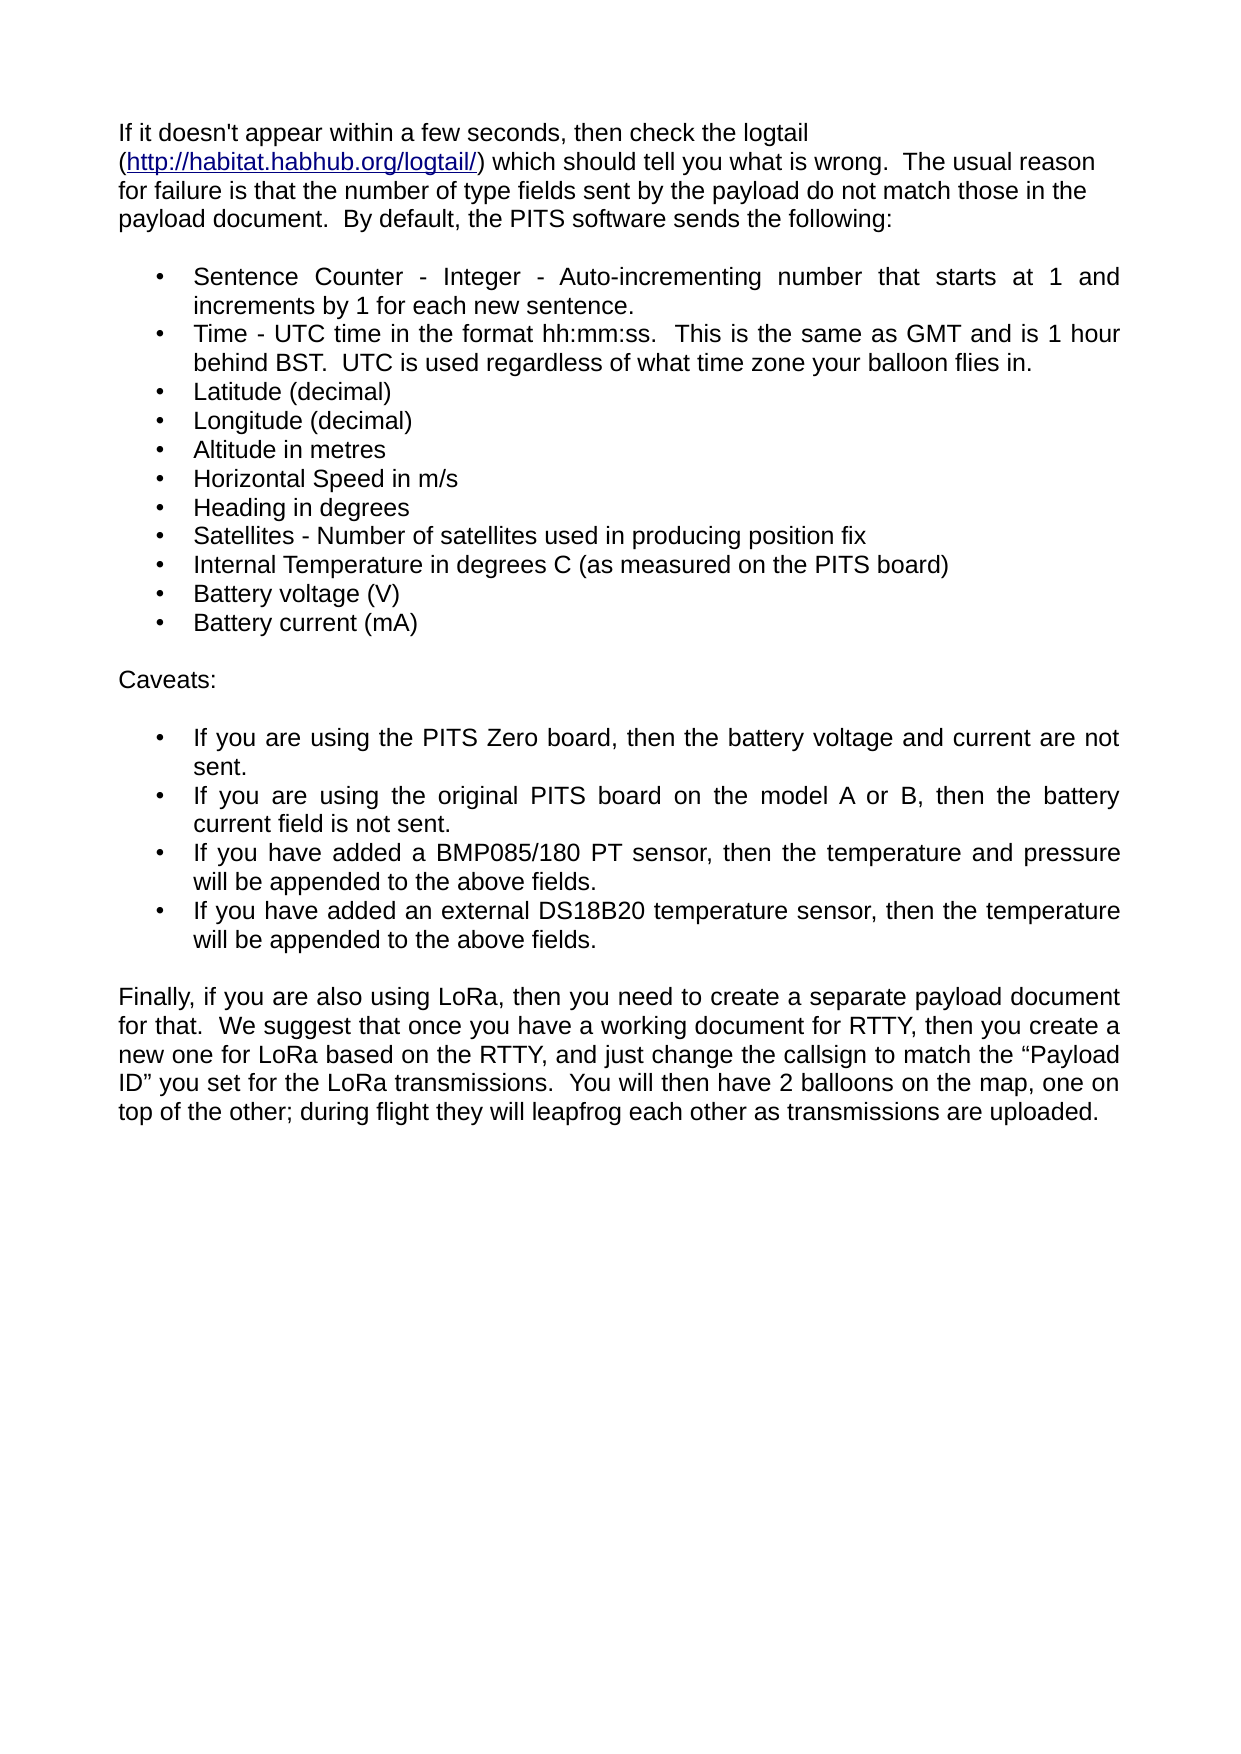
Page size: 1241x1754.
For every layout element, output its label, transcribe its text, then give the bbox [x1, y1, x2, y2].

text If it doesn't appear within a few seconds, then check the logtail (http://habitat.habhub.org/logtail/) which should tell you what is wrong. The usual reason for failure is that the number of type fields sent by the payload do not match those in the payload document. By default, the PITS software sends the following: [118, 118, 1122, 233]
list Battery voltage (V) [156, 579, 1122, 608]
list If you have added a BMP085/180 PT sensor, then the temperature and pressure will be appended to the above fields. [156, 838, 1122, 896]
text Caveats: [118, 666, 1122, 694]
list Longitude (decimal) [156, 406, 1122, 435]
list If you are using the original PITS board on the model A or B, then the battery current field is not sent. [156, 781, 1122, 838]
list Heading in degrees [156, 492, 1122, 521]
list Altitude in metres [156, 435, 1122, 464]
list Horizontal Speed in m/s [156, 464, 1122, 492]
list Satellites - Number of satellites used in producing position fix [156, 521, 1122, 550]
list Latitude (decimal) [156, 377, 1122, 406]
list Battery current (mA) [156, 608, 1122, 637]
list If you are using the PITS Zero board, then the battery voltage and current are not sent. [156, 723, 1122, 781]
text Finally, if you are also using LoRa, then you need to create a separate payload document for that. We suggest that once you have a working document for RTTY, then you create a new one for LoRa based on the RTTY, and just change the callsign to match the “Payload ID” you set for the LoRa transmissions. You will then have 2 balloons on the map, one on top of the other; during flight they will leapfrog each other as transmissions are uploaded. [118, 982, 1122, 1126]
list Internal Temperature in degrees C (as measured on the PITS board) [156, 550, 1122, 579]
list If you have added an external DS18B20 temperature sensor, then the temperature will be appended to the above fields. [156, 896, 1122, 953]
list Sentence Counter - Integer - Auto-incrementing number that starts at 1 and increments by 1 for each new sentence. [156, 262, 1122, 319]
list Time - UTC time in the format hh:mm:ss. This is the same as GMT and is 1 hour behind BST. UTC is used regardless of what time zone your balloon flies in. [156, 319, 1122, 377]
